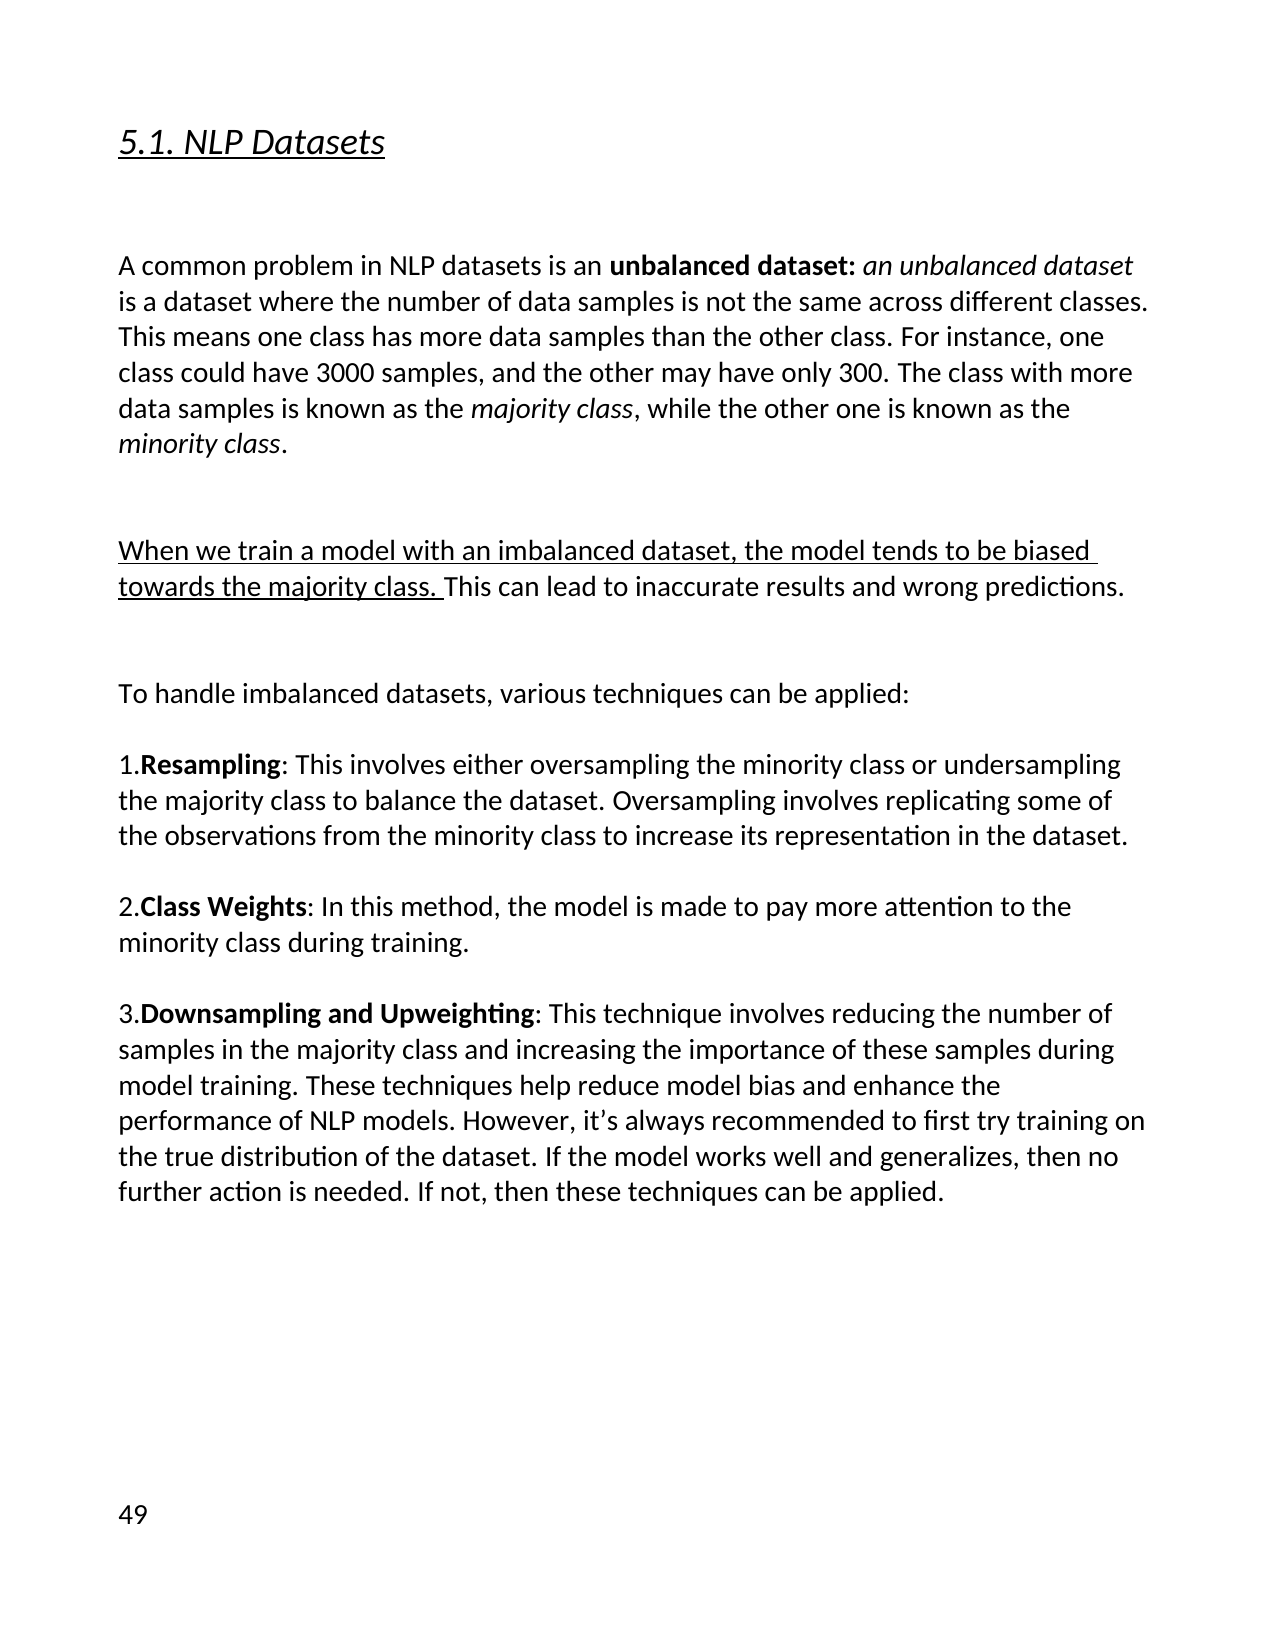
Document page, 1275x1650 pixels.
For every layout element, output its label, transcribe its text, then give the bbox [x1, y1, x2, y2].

list Class Weights: In this method, the model is made to pay more attention to the minority class during training. [118, 888, 1157, 960]
text A common problem in NLP datasets is an unbalanced dataset: an unbalanced dataset is a dataset where the number of data samples is not the same across different classes. This means one class has more data samples than the other class. For instance, one class could have 3000 samples, and the other may have only 300. The class with more data samples is known as the majority class, while the other one is known as the minority class. [118, 247, 1157, 461]
list Resampling: This involves either oversampling the minority class or undersampling the majority class to balance the dataset. Oversampling involves replicating some of the observations from the minority class to increase its representation in the dataset. [118, 746, 1157, 853]
list Downsampling and Upweighting: This technique involves reducing the number of samples in the majority class and increasing the importance of these samples during model training. These techniques help reduce model bias and enhance the performance of NLP models. However, it’s always recommended to first try training on the true distribution of the dataset. If the model works well and generalizes, then no further action is needed. If not, then these techniques can be applied. [118, 995, 1157, 1209]
text To handle imbalanced datasets, various techniques can be applied: [118, 675, 1157, 710]
subtitle 5.1. NLP Datasets [118, 118, 1157, 164]
text When we train a model with an imbalanced dataset, the model tends to be biased towards the majority class. This can lead to inaccurate results and wrong predictions. [118, 532, 1157, 603]
